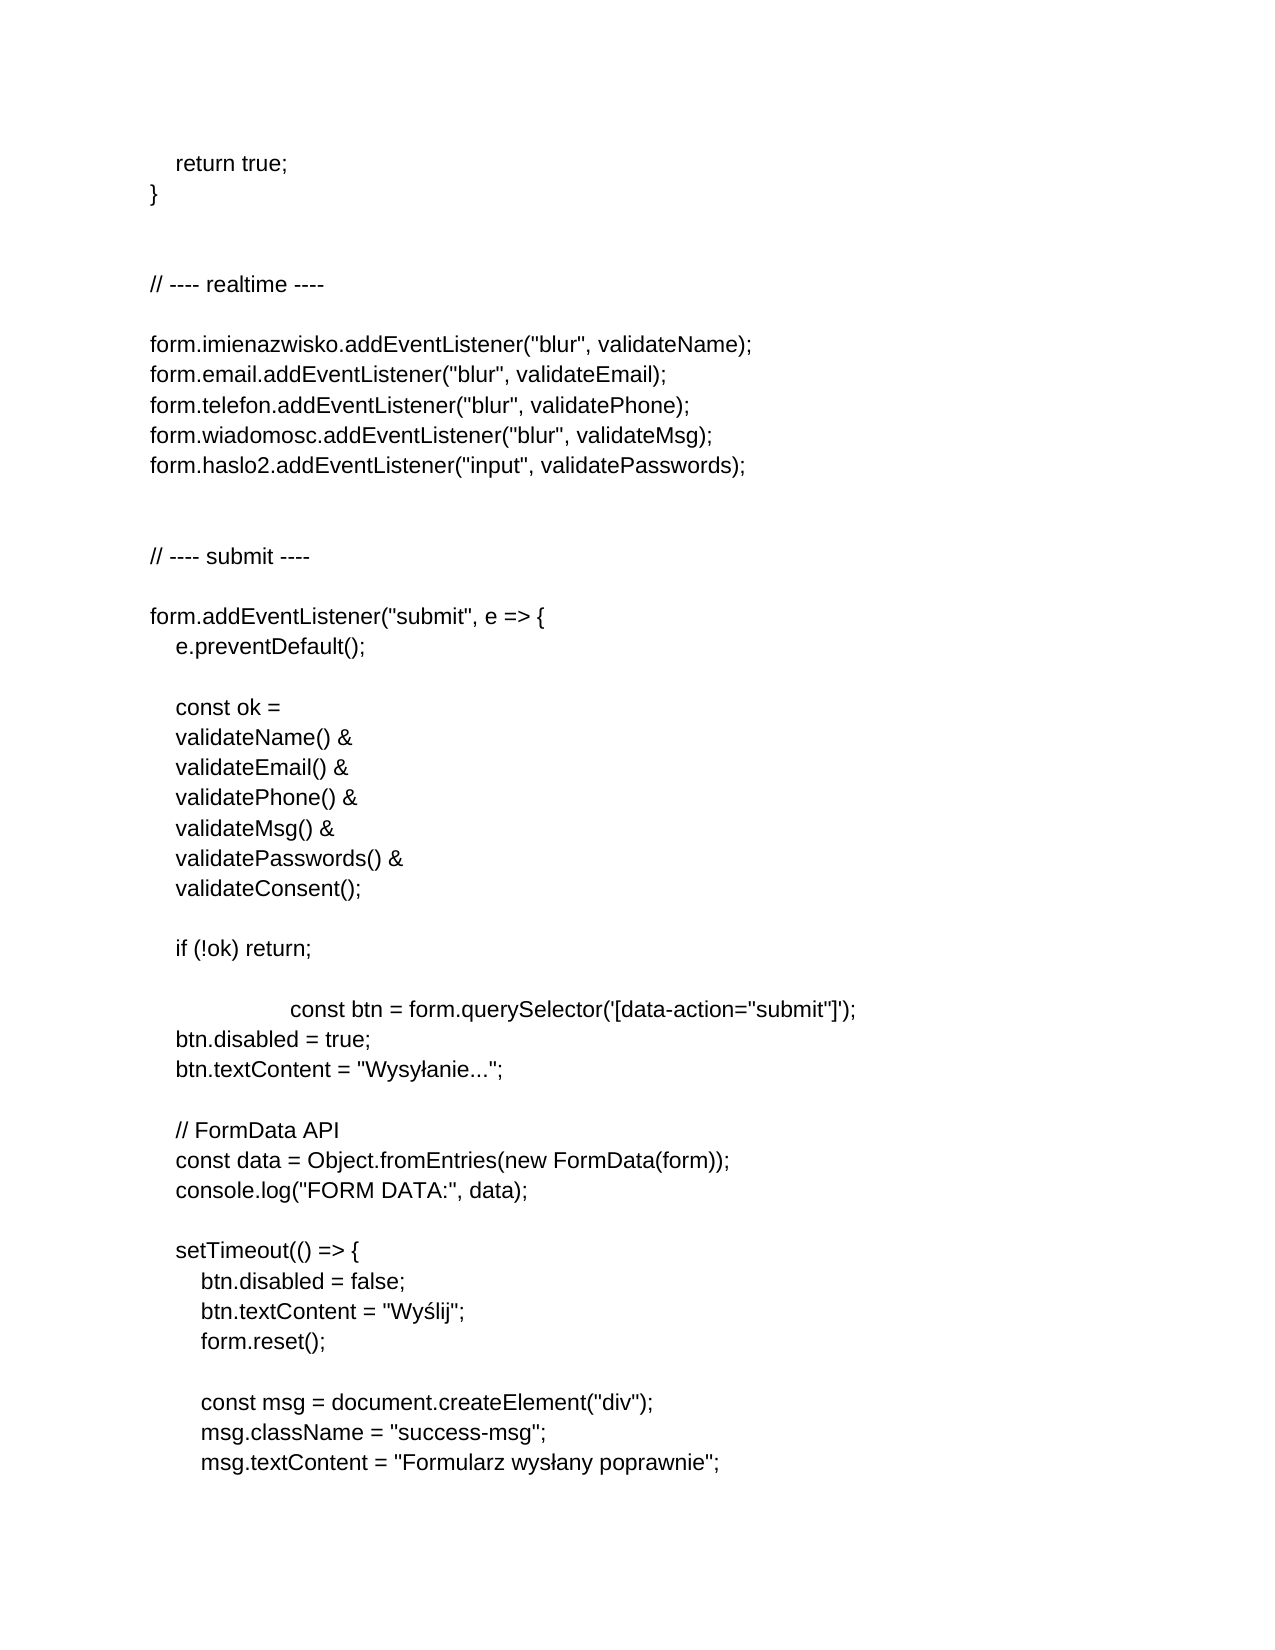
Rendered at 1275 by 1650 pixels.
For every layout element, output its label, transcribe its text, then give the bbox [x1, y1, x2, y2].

text msg.textContent = "Formularz wysłany poprawnie"; [150, 1449, 1125, 1475]
text // ---- realtime ---- [150, 271, 1125, 297]
text // FormData API [150, 1117, 1125, 1143]
text btn.textContent = "Wysyłanie..."; [150, 1056, 1125, 1083]
text validateConsent(); [150, 875, 1125, 901]
text form.email.addEventListener("blur", validateEmail); [150, 361, 1125, 388]
text console.log("FORM DATA:", data); [150, 1177, 1125, 1203]
text const data = Object.fromEntries(new FormData(form)); [150, 1147, 1125, 1173]
text validateMsg() & [150, 814, 1125, 841]
text form.haslo2.addEventListener("input", validatePasswords); [150, 452, 1125, 478]
text const btn = form.querySelector('[data-action="submit"]'); [150, 996, 1125, 1022]
text setTimeout(() => { [150, 1237, 1125, 1264]
text msg.className = "success-msg"; [150, 1419, 1125, 1445]
text const ok = [150, 694, 1125, 720]
text btn.textContent = "Wyślij"; [150, 1298, 1125, 1324]
text if (!ok) return; [150, 935, 1125, 962]
text validatePasswords() & [150, 845, 1125, 871]
text btn.disabled = false; [150, 1268, 1125, 1294]
text form.telefon.addEventListener("blur", validatePhone); [150, 392, 1125, 418]
text form.addEventListener("submit", e => { [150, 603, 1125, 629]
text // ---- submit ---- [150, 543, 1125, 569]
text validateEmail() & [150, 754, 1125, 781]
text validatePhone() & [150, 784, 1125, 811]
text form.reset(); [150, 1328, 1125, 1354]
text form.imienazwisko.addEventListener("blur", validateName); [150, 331, 1125, 358]
text btn.disabled = true; [150, 1026, 1125, 1052]
text return true; [150, 150, 1125, 176]
text } [150, 180, 1125, 207]
text validateName() & [150, 724, 1125, 750]
text form.wiadomosc.addEventListener("blur", validateMsg); [150, 422, 1125, 448]
text e.preventDefault(); [150, 633, 1125, 660]
text const msg = document.createElement("div"); [150, 1388, 1125, 1415]
